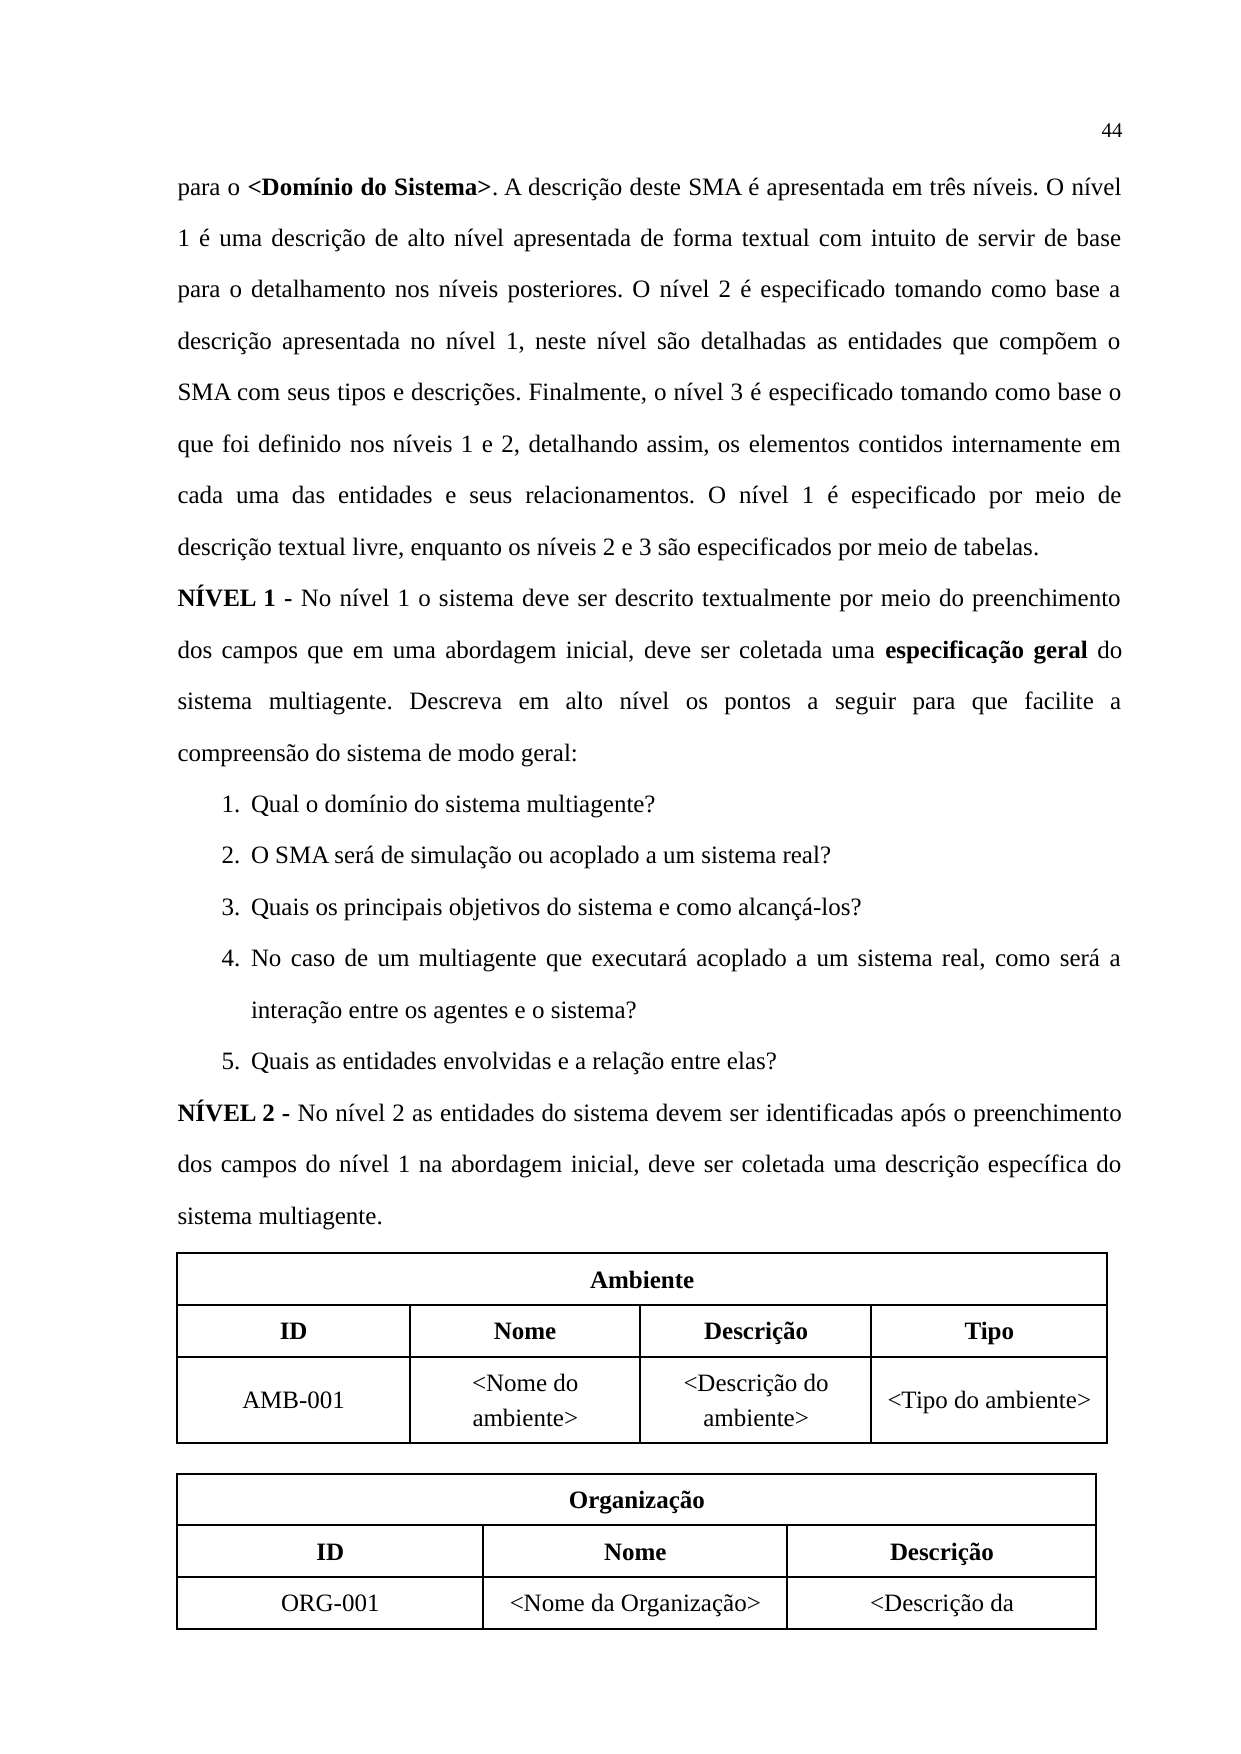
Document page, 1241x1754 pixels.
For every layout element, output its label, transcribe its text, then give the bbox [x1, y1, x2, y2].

table_cell Descrição [641, 1306, 870, 1356]
list No caso de um multiagente que executará acoplado a um sistema real, como será a interação entre os agentes e o sistema? [221, 943, 1122, 1024]
table_cell ID [178, 1306, 409, 1356]
list Qual o domínio do sistema multiagente? [221, 789, 1122, 818]
table_cell <Descrição da [788, 1578, 1095, 1628]
list Quais as entidades envolvidas e a relação entre elas? [221, 1046, 1122, 1075]
table_cell Descrição [788, 1526, 1095, 1576]
table_cell Nome [411, 1306, 639, 1356]
text para o <Domínio do Sistema>. A descrição deste SMA é apresentada em três níveis. O nível 1 é uma descrição de alto nível apresentada de forma textual com intuito de servir de base para o detalhamento nos níveis posteriores. O nível 2 é especificado tomando como base a descrição apresentada no nível 1, neste nível são detalhadas as entidades que compõem o SMA com seus tipos e descrições. Finalmente, o nível 3 é especificado tomando como base o que foi definido nos níveis 1 e 2, detalhando assim, os elementos contidos internamente em cada uma das entidades e seus relacionamentos. O nível 1 é especificado por meio de descrição textual livre, enquanto os níveis 2 e 3 são especificados por meio de tabelas. [177, 172, 1122, 561]
text NÍVEL 2 - No nível 2 as entidades do sistema devem ser identificadas após o preenchimento dos campos do nível 1 na abordagem inicial, deve ser coletada uma descrição específica do sistema multiagente. [177, 1098, 1122, 1229]
table_header Organização [178, 1475, 1095, 1524]
table_header Ambiente [178, 1254, 1106, 1304]
table_cell <Nome do ambiente> [411, 1358, 639, 1442]
table_cell Nome [484, 1526, 786, 1576]
table_cell ORG-001 [178, 1578, 482, 1628]
table_cell AMB-001 [178, 1358, 409, 1442]
table_cell <Nome da Organização> [484, 1578, 786, 1628]
list O SMA será de simulação ou acoplado a um sistema real? [221, 841, 1122, 869]
table_cell <Tipo do ambiente> [872, 1358, 1106, 1442]
table_cell ID [178, 1526, 482, 1576]
list Quais os principais objetivos do sistema e como alcançá-los? [221, 892, 1122, 921]
table_cell <Descrição do ambiente> [641, 1358, 870, 1442]
table_cell Tipo [872, 1306, 1106, 1356]
text NÍVEL 1 - No nível 1 o sistema deve ser descrito textualmente por meio do preenchimento dos campos que em uma abordagem inicial, deve ser coletada uma especificação geral do sistema multiagente. Descreva em alto nível os pontos a seguir para que facilite a compreensão do sistema de modo geral: [177, 583, 1122, 766]
